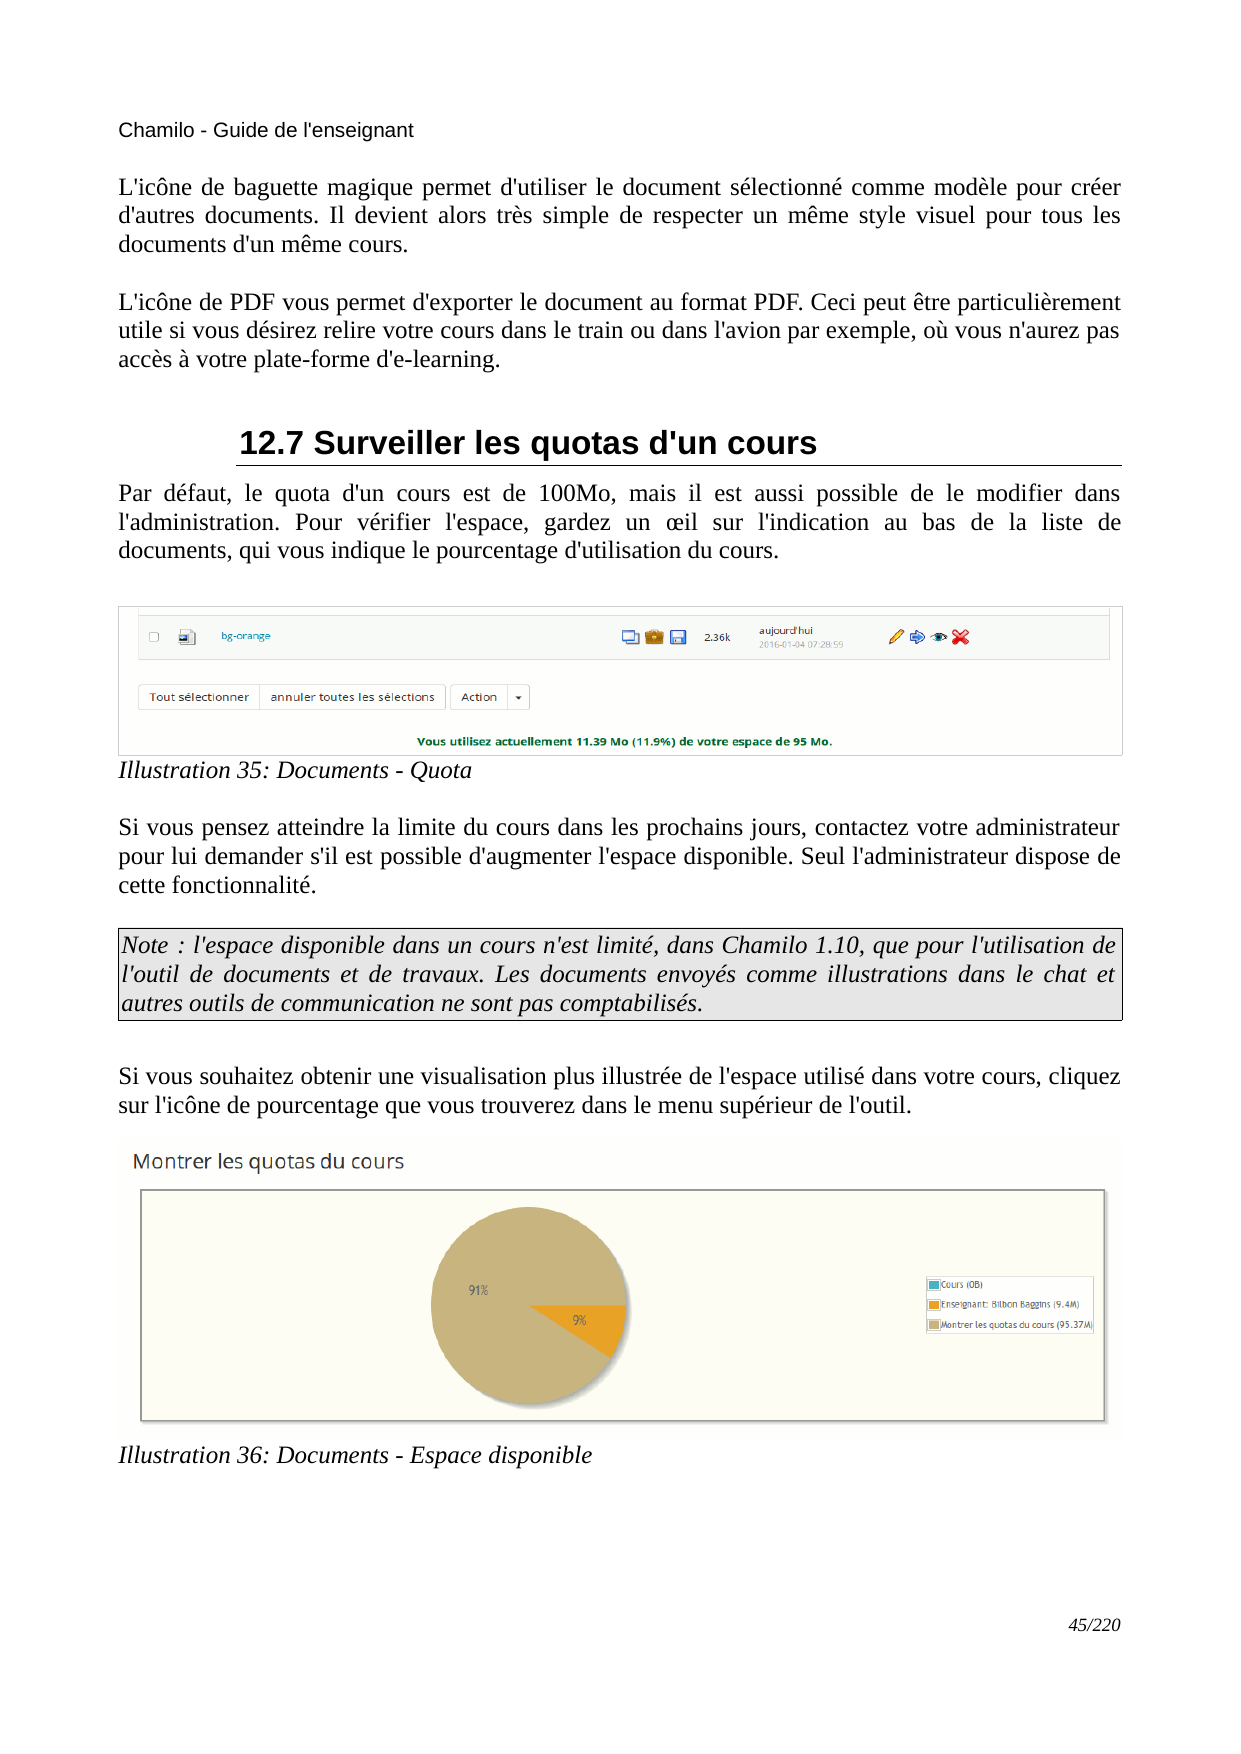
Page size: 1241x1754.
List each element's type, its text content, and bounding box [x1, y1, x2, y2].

text Illustration 35: Documents - Quota [118, 756, 1122, 784]
text Note : l'espace disponible dans un cours n'est limité, dans Chamilo 1.10, que pour l'utilisation de l'outil de documents et de travaux. Les documents envoyés comme illustrations dans le chat et autres outils de communication ne sont pas comptabilisés. [119, 929, 1122, 1020]
text [119, 607, 1122, 755]
text Illustration 36: Documents - Espace disponible [118, 1441, 1122, 1469]
text L'icône de PDF vous permet d'exporter le document au format PDF. Ceci peut être particulièrement utile si vous désirez relire votre cours dans le train ou dans l'avion par exemple, où vous n'aurez pas accès à votre plate-forme d'e-learning. [118, 287, 1122, 373]
text L'icône de baguette magique permet d'utiliser le document sélectionné comme modèle pour créer d'autres documents. Il devient alors très simple de respecter un même style visuel pour tous les documents d'un même cours. [118, 172, 1122, 258]
picture [121, 608, 1120, 752]
subtitle Surveiller les quotas d'un cours [236, 420, 1122, 465]
text Par défaut, le quota d'un cours est de 100Mo, mais il est aussi possible de le modifier dans l'administration. Pour vérifier l'espace, gardez un œil sur l'indication au bas de la liste de documents, qui vous indique le pourcentage d'utilisation du cours. [118, 478, 1122, 564]
text Si vous souhaitez obtenir une visualisation plus illustrée de l'espace utilisé dans votre cours, cliquez sur l'icône de pourcentage que vous trouverez dans le menu supérieur de l'outil. [118, 1061, 1122, 1118]
picture [118, 1137, 1122, 1441]
text Si vous pensez atteindre la limite du cours dans les prochains jours, contactez votre administrateur pour lui demander s'il est possible d'augmenter l'espace disponible. Seul l'administrateur dispose de cette fonctionnalité. [118, 812, 1122, 899]
